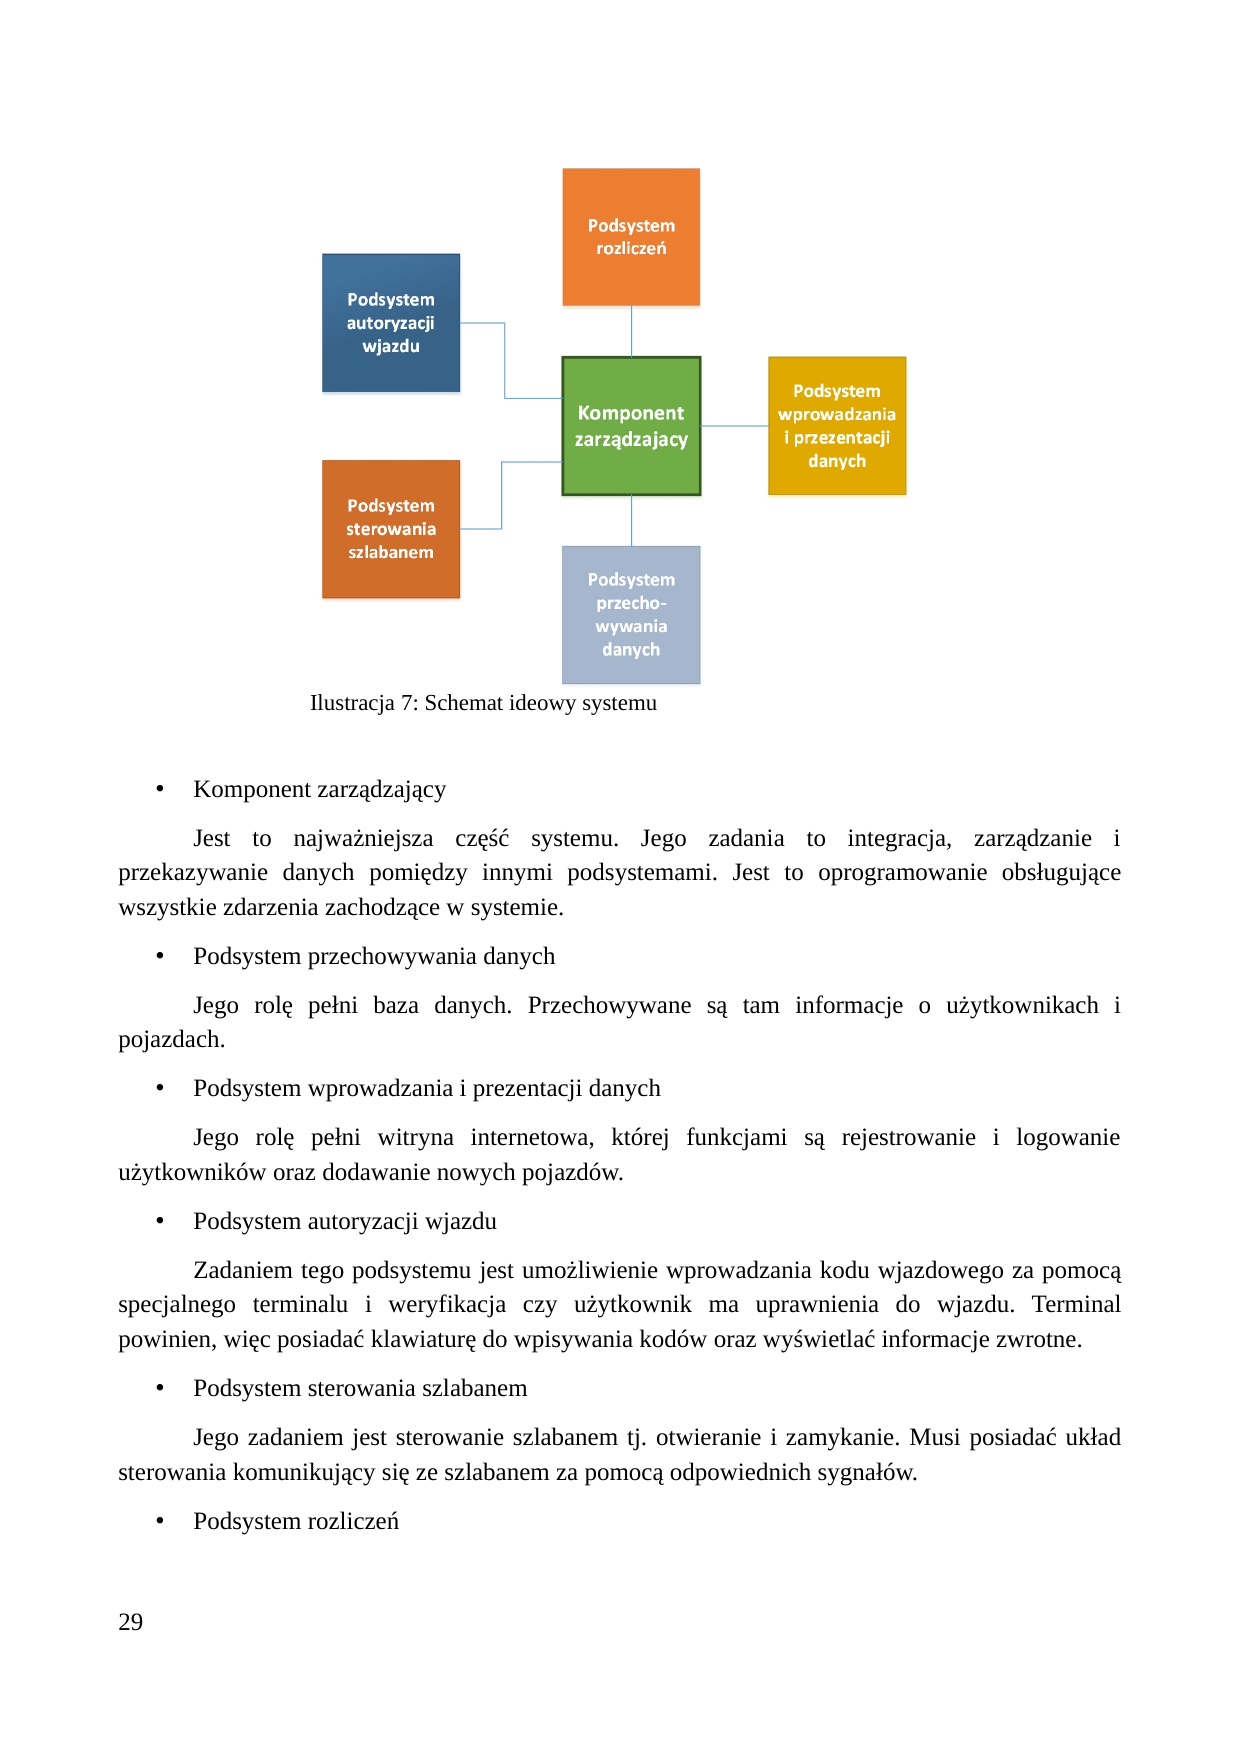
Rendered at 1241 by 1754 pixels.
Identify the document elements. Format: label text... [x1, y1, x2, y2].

list Podsystem przechowywania danych [156, 941, 1122, 969]
list Komponent zarządzający [156, 774, 1122, 802]
text Jego rolę pełni witryna internetowa, której funkcjami są rejestrowanie i logowanie użytkowników oraz dodawanie nowych pojazdów. [118, 1122, 1122, 1186]
text Jego rolę pełni baza danych. Przechowywane są tam informacje o użytkownikach i pojazdach. [118, 990, 1122, 1053]
list Podsystem autoryzacji wjazdu [156, 1206, 1122, 1235]
list Podsystem sterowania szlabanem [156, 1373, 1122, 1402]
text Ilustracja 7: Schemat ideowy systemu [310, 166, 919, 716]
picture [318, 166, 911, 690]
list Podsystem rozliczeń [156, 1506, 1122, 1534]
text Zadaniem tego podsystemu jest umożliwienie wprowadzania kodu wjazdowego za pomocą specjalnego terminalu i weryfikacja czy użytkownik ma uprawnienia do wjazdu. Terminal powinien, więc posiadać klawiaturę do wpisywania kodów oraz wyświetlać informacje zwrotne. [118, 1255, 1122, 1353]
text Jest to najważniejsza część systemu. Jego zadania to integracja, zarządzanie i przekazywanie danych pomiędzy innymi podsystemami. Jest to oprogramowanie obsługujące wszystkie zdarzenia zachodzące w systemie. [118, 823, 1122, 921]
list Podsystem wprowadzania i prezentacji danych [156, 1073, 1122, 1102]
text Jego zadaniem jest sterowanie szlabanem tj. otwieranie i zamykanie. Musi posiadać układ sterowania komunikujący się ze szlabanem za pomocą odpowiednich sygnałów. [118, 1422, 1122, 1485]
